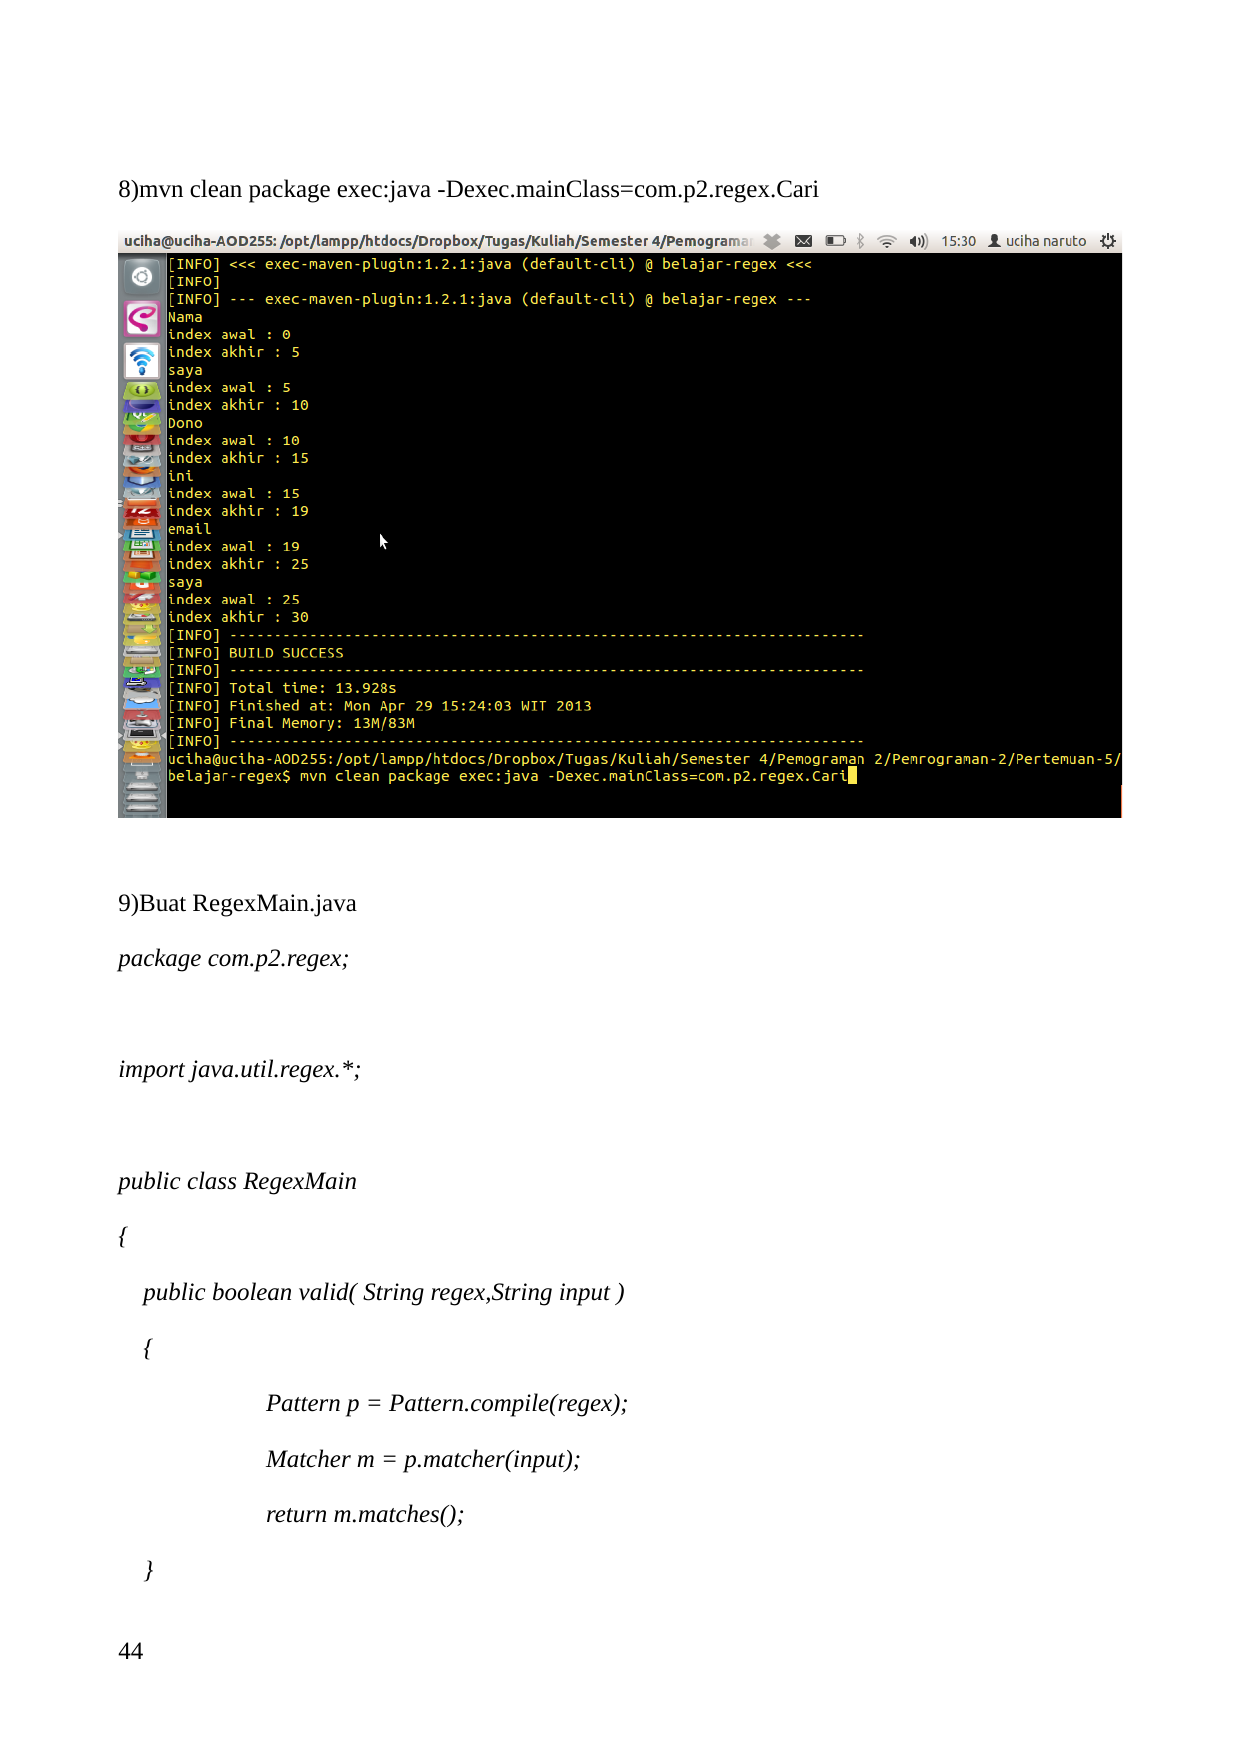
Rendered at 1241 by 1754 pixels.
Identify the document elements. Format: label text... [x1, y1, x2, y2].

list Buat RegexMain.java [118, 888, 1122, 916]
text package com.p2.regex; [118, 943, 1122, 972]
text return m.matches(); [118, 1499, 1122, 1528]
list mvn clean package exec:java -Dexec.mainClass=com.p2.regex.Cari [118, 174, 1122, 202]
text { [118, 1221, 1122, 1250]
text public class RegexMain [118, 1166, 1122, 1194]
picture [118, 229, 1123, 818]
text public boolean valid( String regex,String input ) [118, 1277, 1122, 1306]
text import java.util.regex.*; [118, 1054, 1122, 1083]
text Matcher m = p.matcher(input); [118, 1444, 1122, 1473]
text Pattern p = Pattern.compile(regex); [118, 1388, 1122, 1417]
text } [118, 1555, 1122, 1584]
text { [118, 1333, 1122, 1361]
